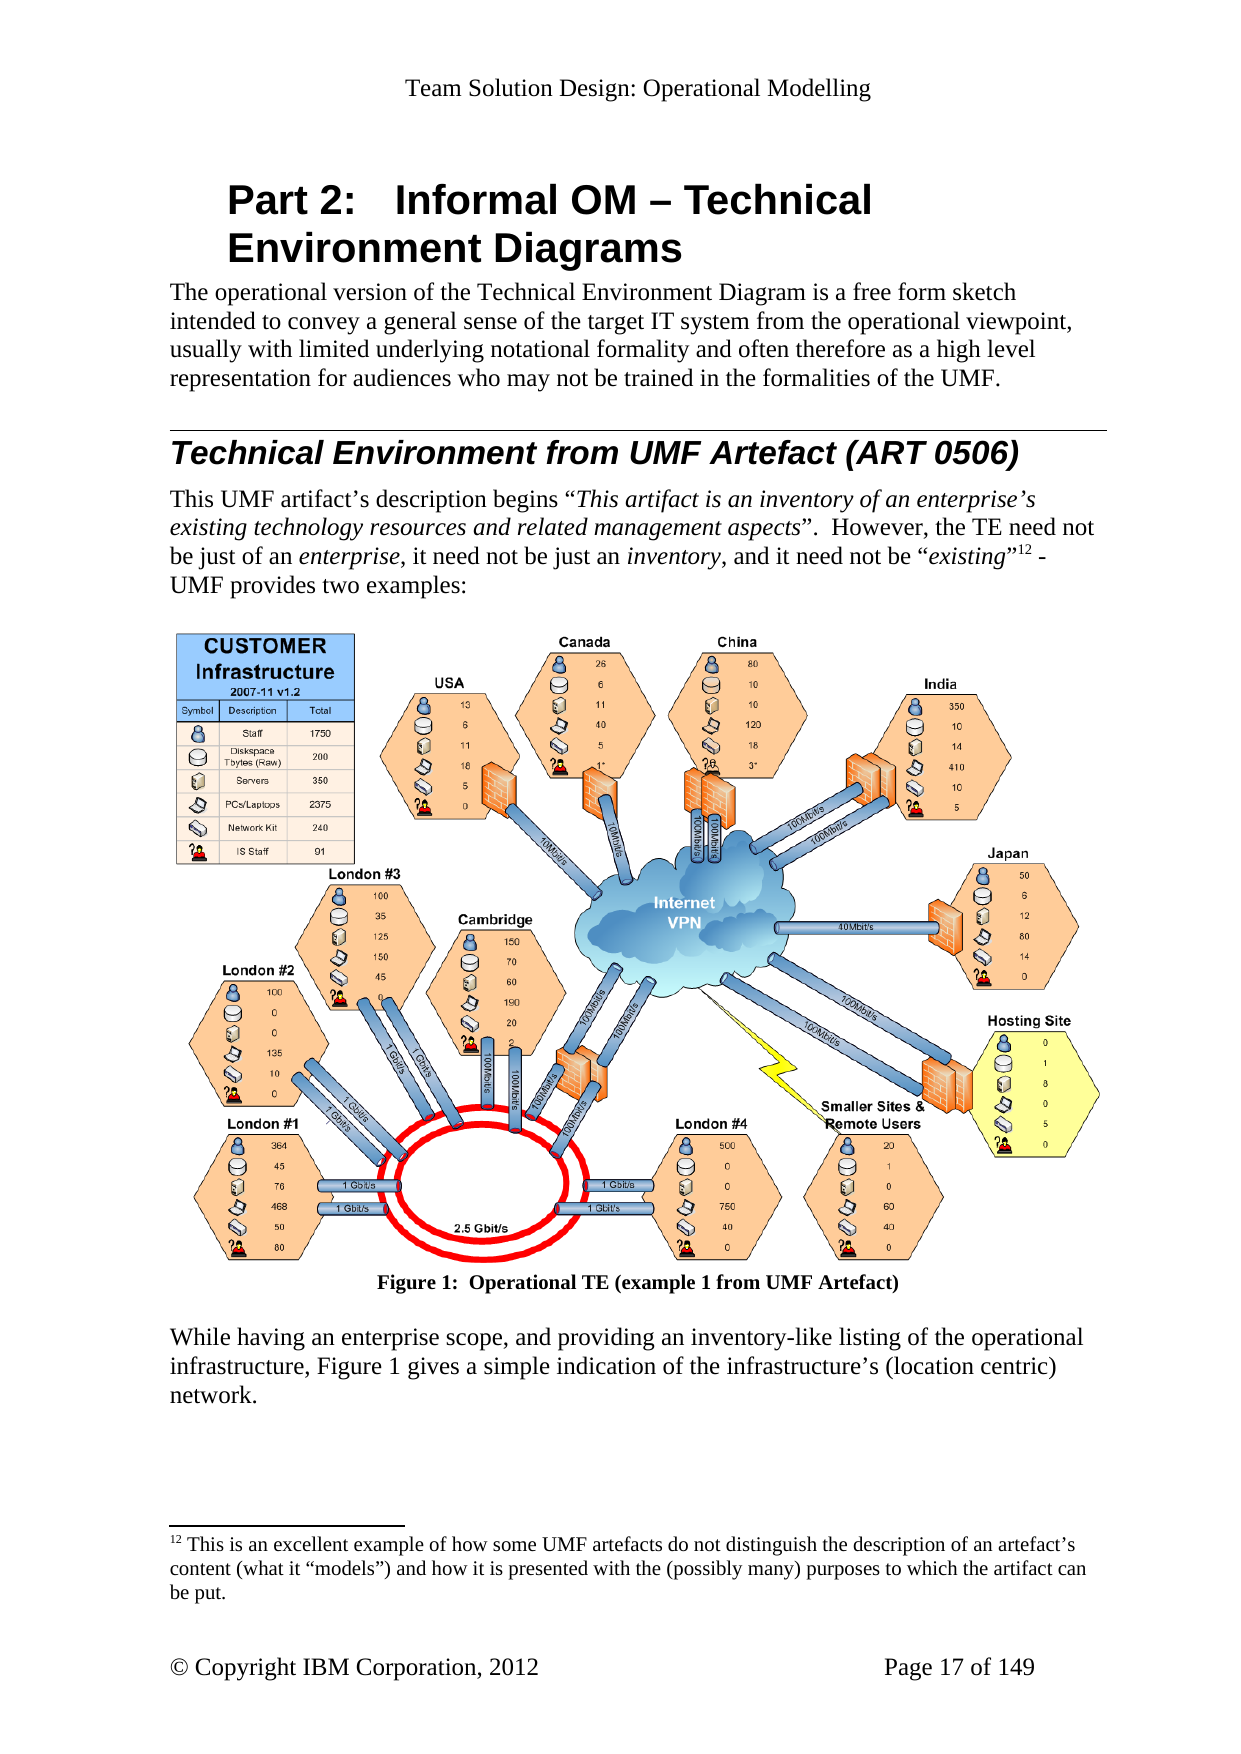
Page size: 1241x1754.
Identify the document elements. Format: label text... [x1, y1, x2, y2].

text While having an enterprise scope, and providing an inventory-like listing of the operational infrastructure, Figure 1 gives a simple indication of the infrastructure’s (location centric) network. [169, 1322, 1107, 1409]
text Figure 1: Operational TE (example 1 from UMF Artefact) [169, 1269, 1107, 1294]
text This UMF artifact’s description begins “This artifact is an inventory of an enterprise’s existing technology resources and related management aspects”. However, the TE need not be just of an enterprise, it need not be just an inventory, and it need not be “existing” - UMF provides two examples: [169, 484, 1107, 599]
subtitle Informal OM – Technical Environment Diagrams [227, 175, 1107, 271]
text This is an excellent example of how some UMF artefacts do not distinguish the description of an artefact’s content (what it “models”) and how it is presented with the (possibly many) purposes to which the artifact can be put. [169, 1532, 1107, 1604]
subtitle Technical Environment from UMF Artefact (ART 0506) [169, 431, 1107, 471]
picture [171, 628, 1105, 1268]
text The operational version of the Technical Environment Diagram is a free form sketch intended to convey a general sense of the target IT system from the operational viewpoint, usually with limited underlying notational formality and often therefore as a high level representation for audiences who may not be trained in the formalities of the UMF. [169, 277, 1107, 392]
